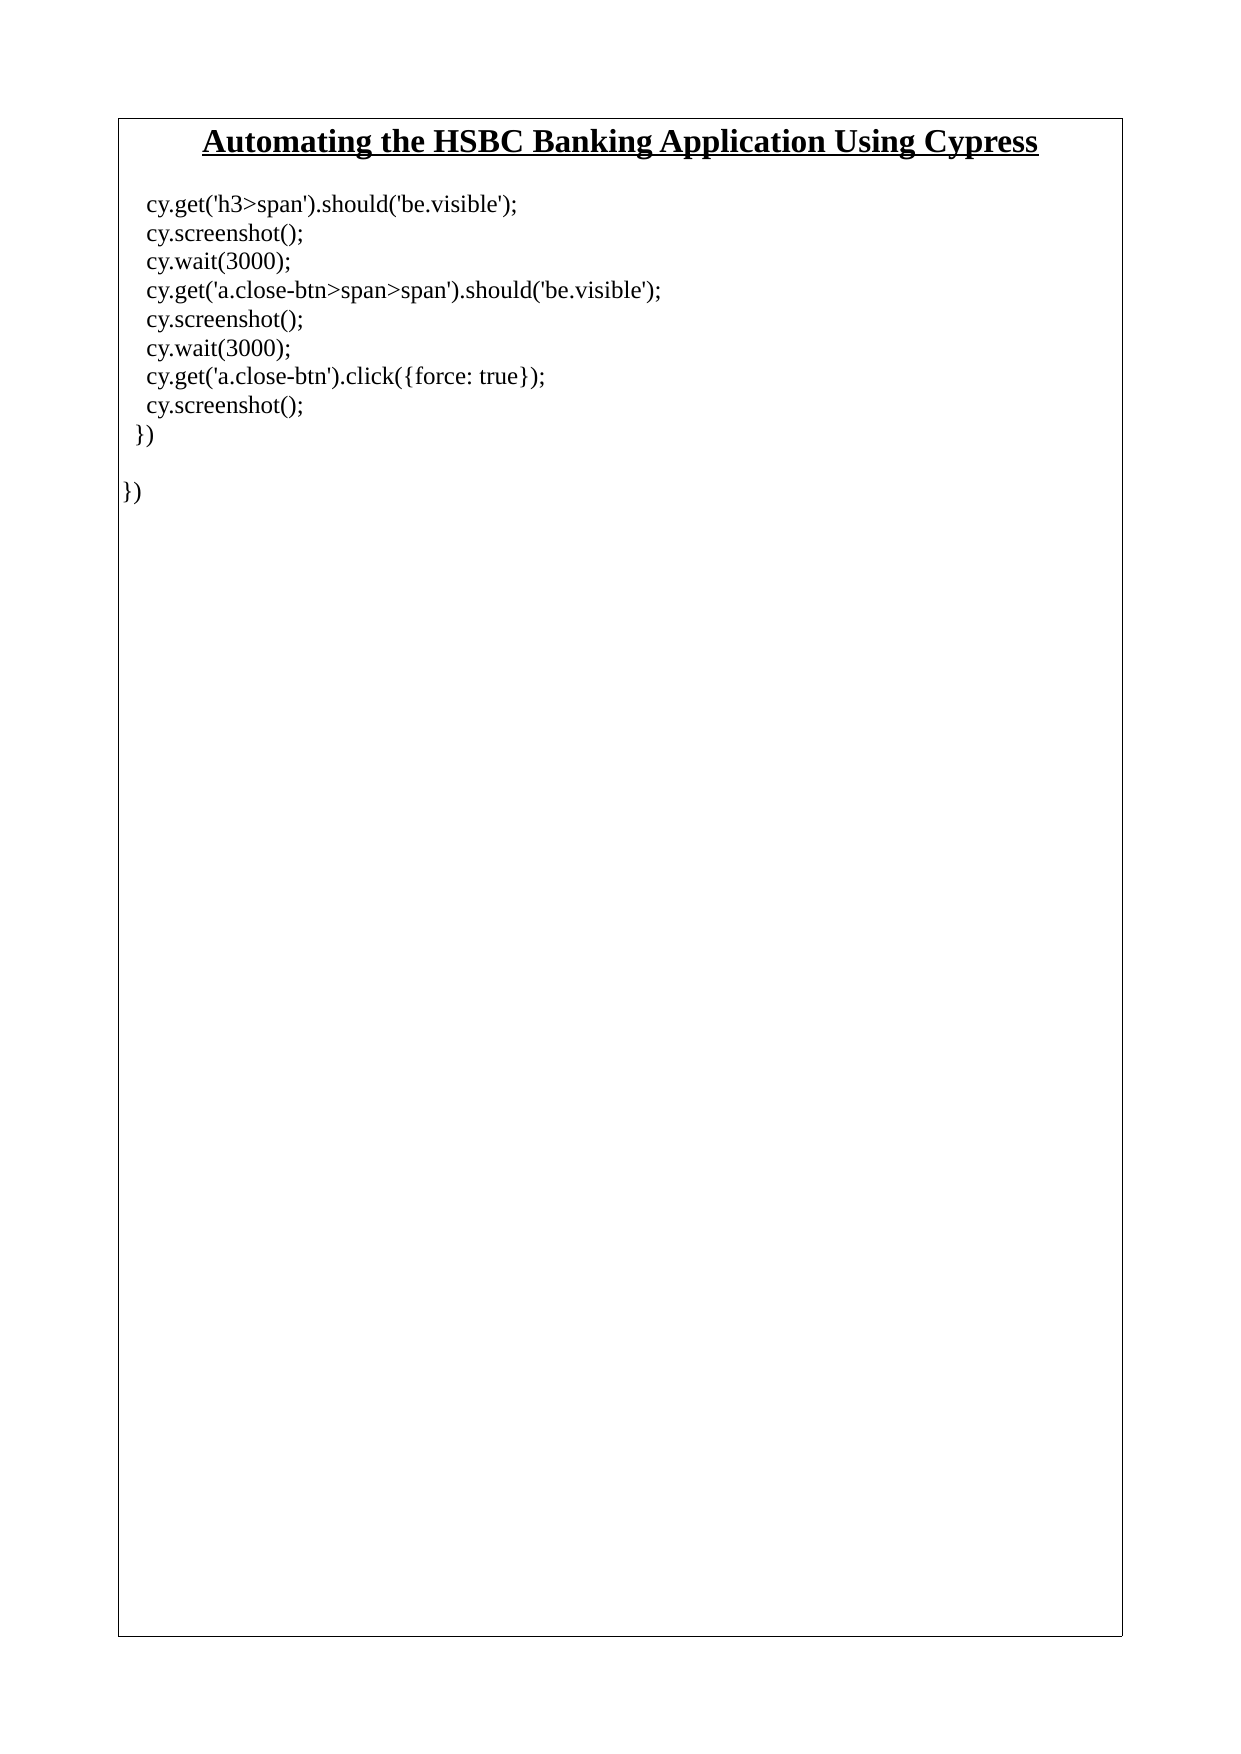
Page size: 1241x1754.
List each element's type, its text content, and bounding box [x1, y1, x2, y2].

text }) [121, 476, 1119, 505]
text cy.get('h3>span').should('be.visible'); [121, 189, 1119, 218]
text }) [121, 419, 1119, 448]
text cy.get('a.close-btn>span>span').should('be.visible'); [121, 275, 1119, 304]
text cy.wait(3000); [121, 333, 1119, 361]
text cy.wait(3000); [121, 246, 1119, 275]
text cy.screenshot(); [121, 304, 1119, 333]
text cy.screenshot(); [121, 218, 1119, 246]
text cy.screenshot(); [121, 390, 1119, 419]
text cy.get('a.close-btn').click({force: true}); [121, 361, 1119, 390]
